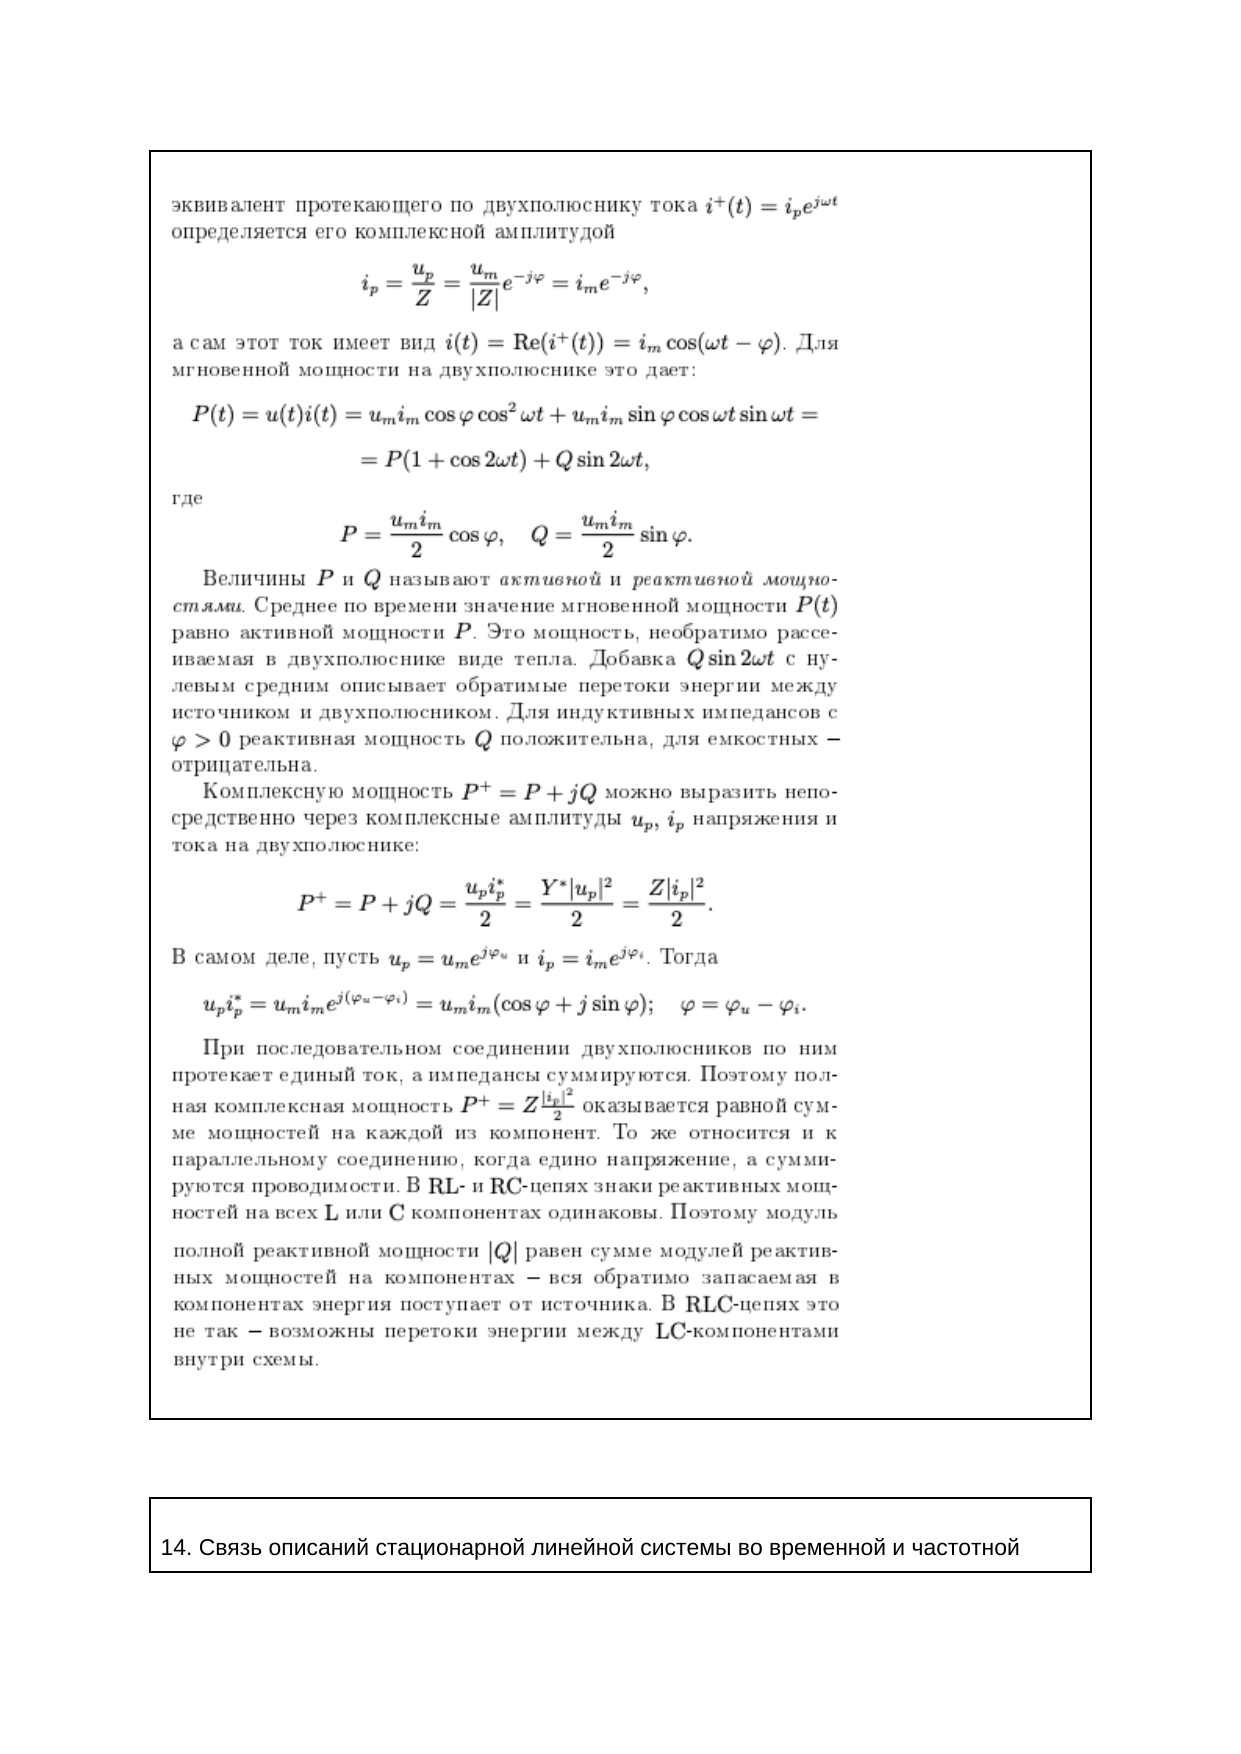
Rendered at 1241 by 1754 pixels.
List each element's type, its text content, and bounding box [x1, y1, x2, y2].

table_cell [151, 152, 1090, 1418]
picture [160, 187, 859, 1383]
table_header 14. Связь описаний стационарной линейной системы во временной и частотной [151, 1499, 1090, 1571]
